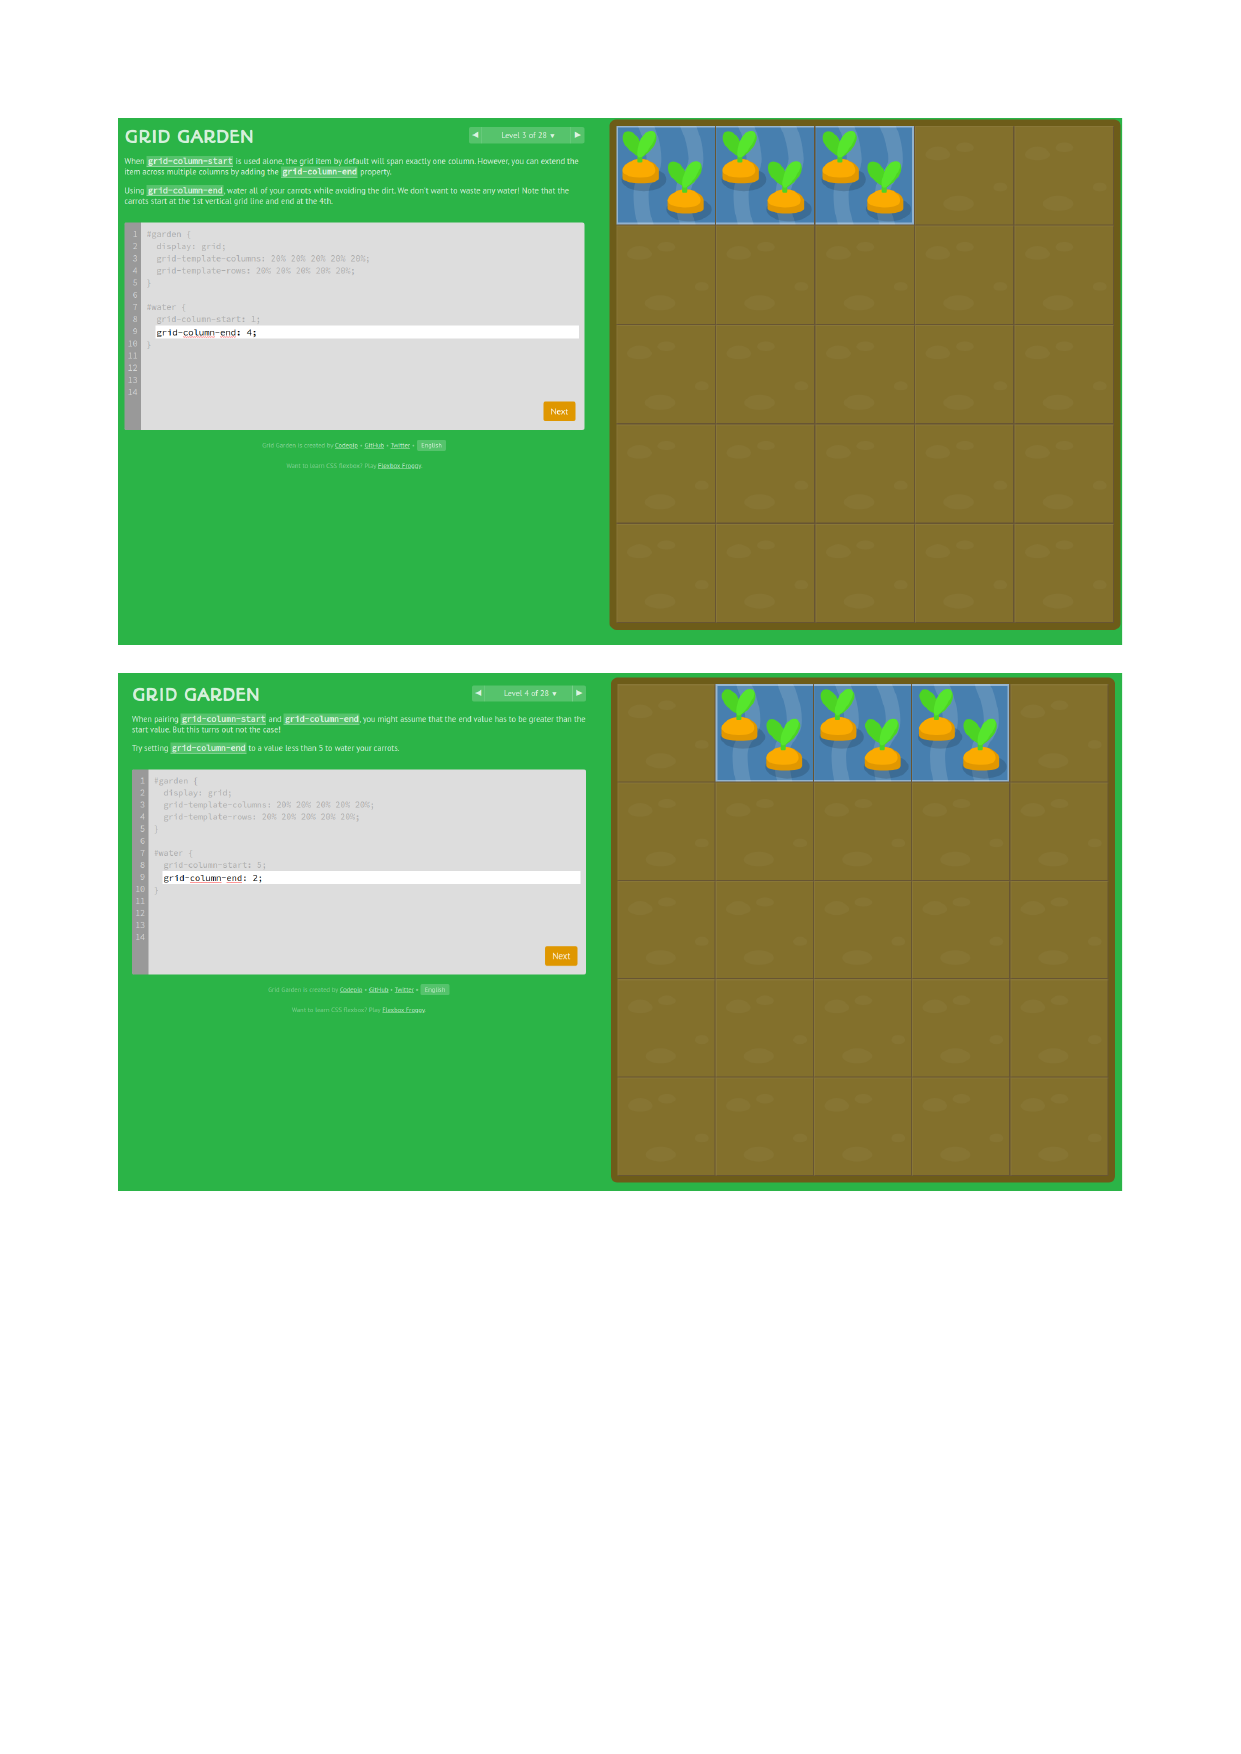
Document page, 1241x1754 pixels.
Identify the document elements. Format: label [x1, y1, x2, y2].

picture [118, 673, 1123, 1191]
picture [118, 118, 1123, 645]
